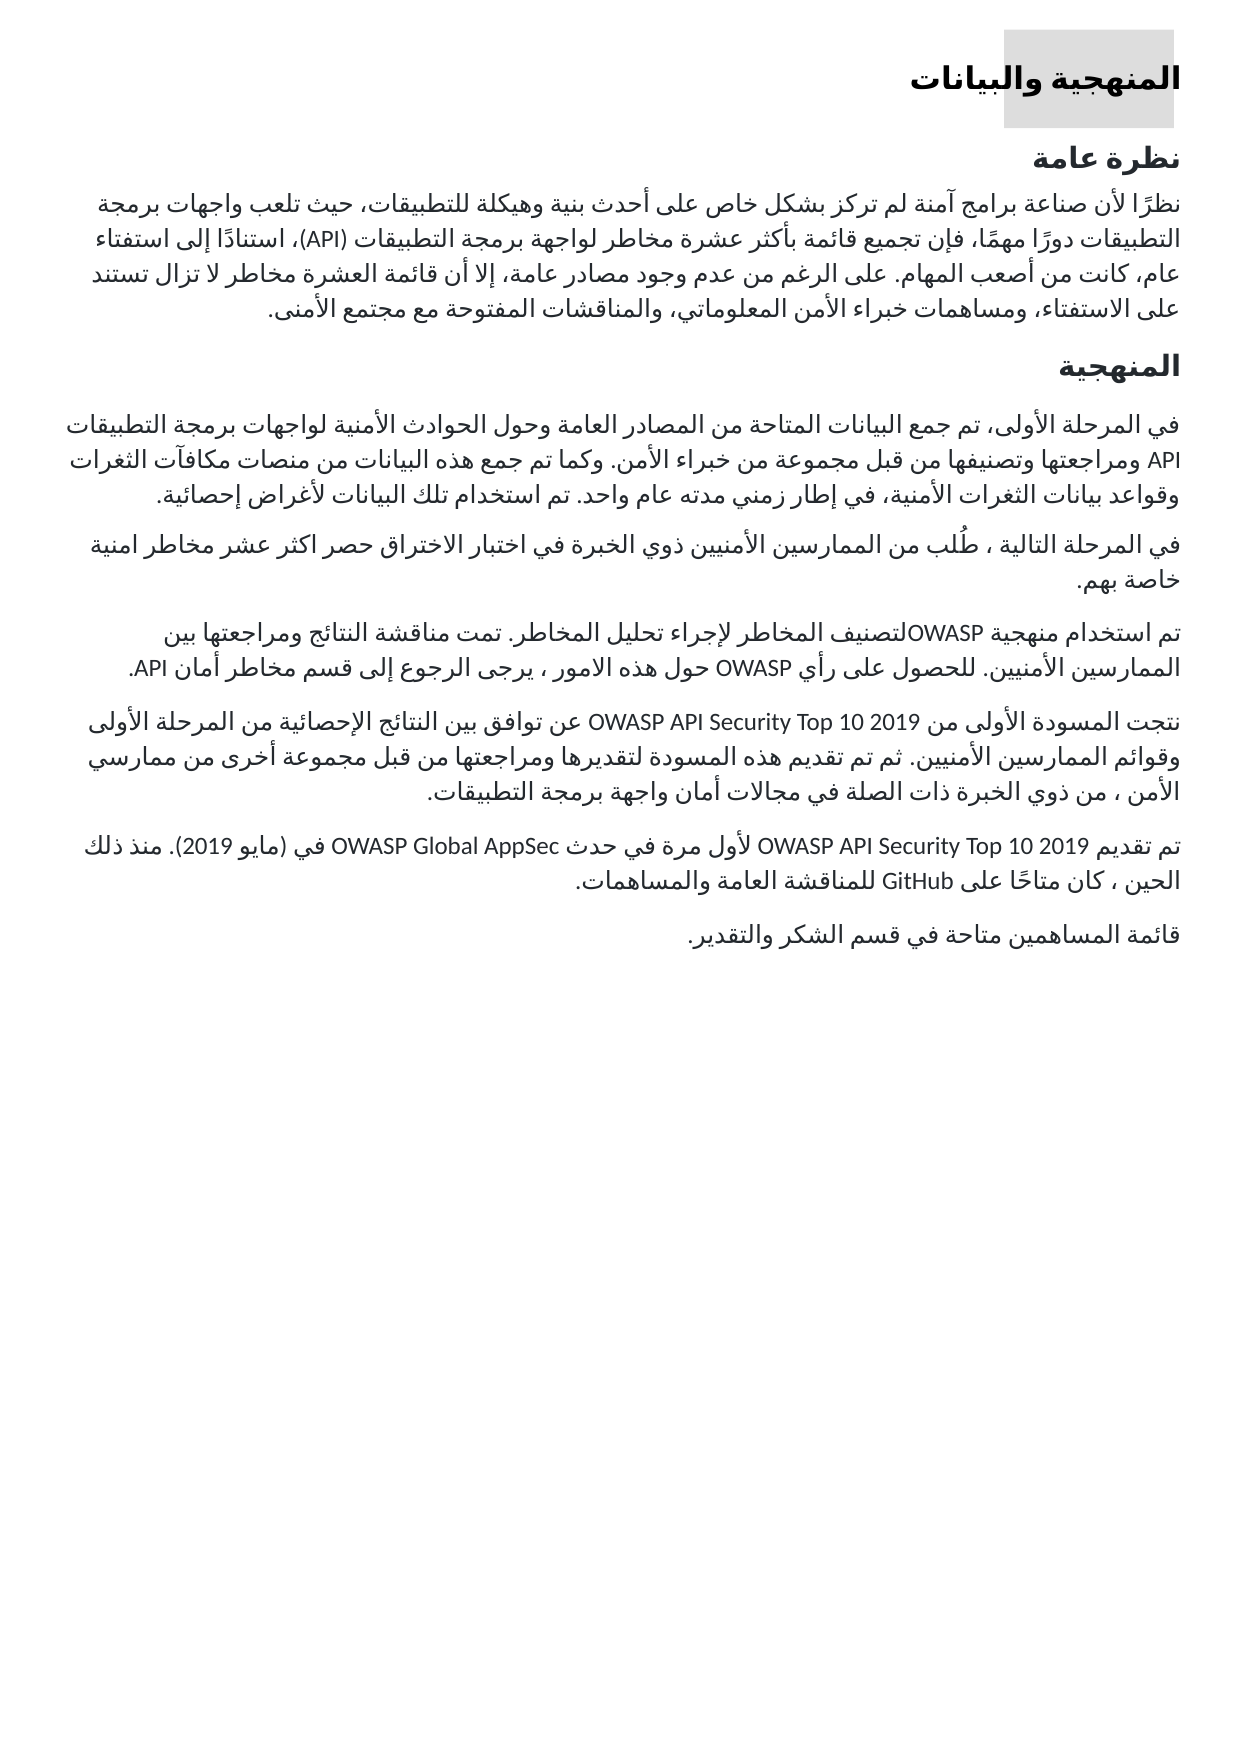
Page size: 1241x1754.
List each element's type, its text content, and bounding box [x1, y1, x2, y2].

text نتجت المسودة الأولى من OWASP API Security Top 10 2019 عن توافق بين النتائج الإحصائية من المرحلة الأولى وقوائم الممارسين الأمنيين. ثم تم تقديم هذه المسودة لتقديرها ومراجعتها من قبل مجموعة أخرى من ممارسي الأمن ، من ذوي الخبرة ذات الصلة في مجالات أمان واجهة برمجة التطبيقات. [59, 706, 1181, 807]
text قائمة المساهمين متاحة في قسم الشكر والتقدير. [59, 919, 1181, 949]
text نظرًا لأن صناعة برامج آمنة لم تركز بشكل خاص على أحدث بنية وهيكلة للتطبيقات، حيث تلعب واجهات برمجة التطبيقات دورًا مهمًا، فإن تجميع قائمة بأكثر عشرة مخاطر لواجهة برمجة التطبيقات (API)، استنادًا إلى استفتاء عام، كانت من أصعب المهام. على الرغم من عدم وجود مصادر عامة، إلا أن قائمة العشرة مخاطر لا تزال تستند على الاستفتاء، ومساهمات خبراء الأمن المعلوماتي، والمناقشات المفتوحة مع مجتمع الأمنى. [59, 188, 1181, 323]
text في المرحلة التالية ، طُلب من الممارسين الأمنيين ذوي الخبرة في اختبار الاختراق حصر اكثر عشر مخاطر امنية خاصة بهم. [59, 529, 1181, 594]
text تم تقديم OWASP API Security Top 10 2019 لأول مرة في حدث OWASP Global AppSec في (مايو 2019). منذ ذلك الحين ، كان متاحًا على GitHub للمناقشة العامة والمساهمات. [59, 830, 1181, 896]
text المنهجية [59, 348, 1181, 384]
text تم استخدام منهجية OWASPلتصنيف المخاطر لإجراء تحليل المخاطر. تمت مناقشة النتائج ومراجعتها بين الممارسين الأمنيين. للحصول على رأي OWASP حول هذه الامور ، يرجى الرجوع إلى قسم مخاطر أمان API. [59, 617, 1181, 683]
text في المرحلة الأولى، تم جمع البيانات المتاحة من المصادر العامة وحول الحوادث الأمنية لواجهات برمجة التطبيقات API ومراجعتها وتصنيفها من قبل مجموعة من خبراء الأمن. وكما تم جمع هذه البيانات من منصات مكافآت الثغرات وقواعد بيانات الثغرات الأمنية، في إطار زمني مدته عام واحد. تم استخدام تلك البيانات لأغراض إحصائية. [59, 409, 1181, 510]
subtitle نظرة عامة [59, 140, 1181, 176]
